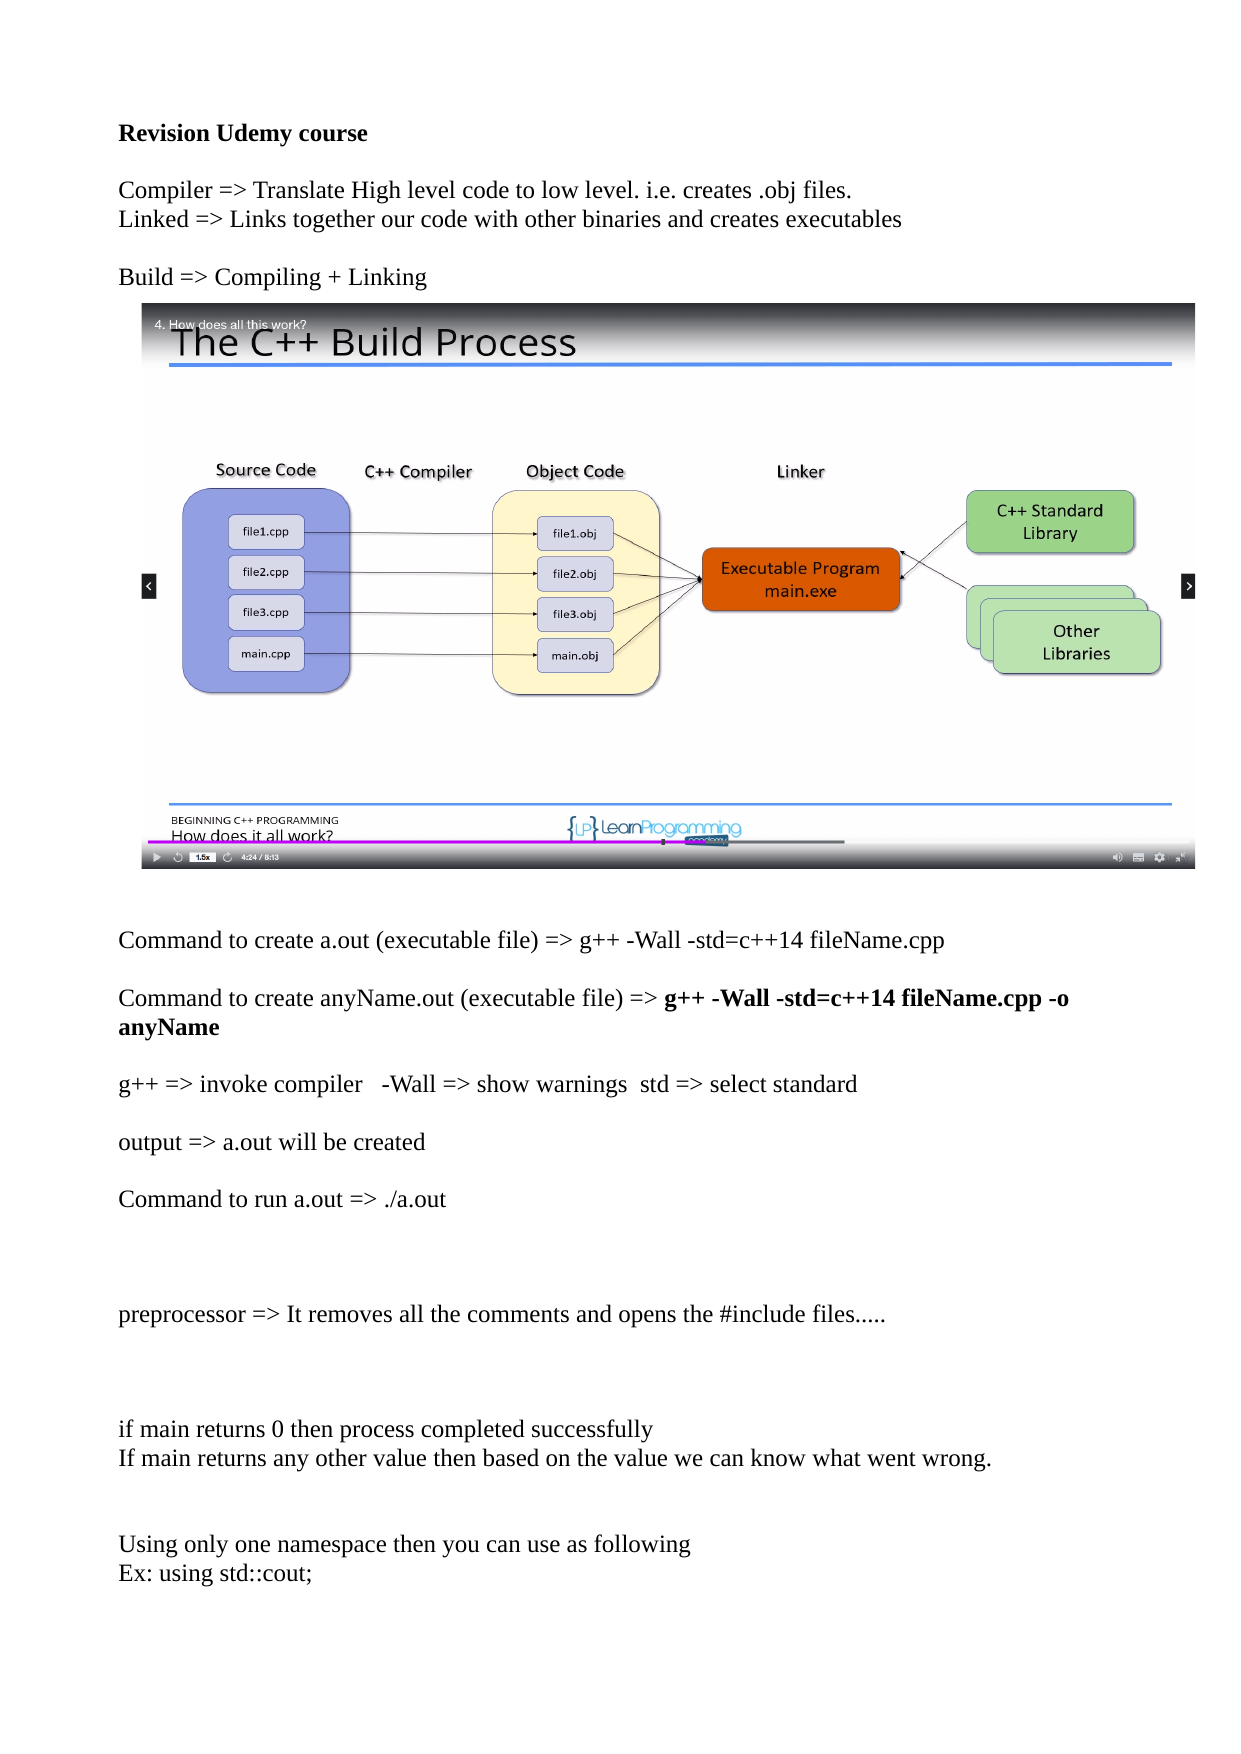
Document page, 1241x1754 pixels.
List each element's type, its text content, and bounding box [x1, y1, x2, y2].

text g++ => invoke compiler -Wall => show warnings std => select standard [118, 1069, 1122, 1098]
picture [141, 303, 1196, 869]
text Build => Compiling + Linking [118, 262, 1122, 291]
text Revision Udemy course [118, 118, 1122, 147]
text if main returns 0 then process completed successfully [118, 1414, 1122, 1443]
text Linked => Links together our code with other binaries and creates executables [118, 204, 1122, 233]
text output => a.out will be created [118, 1127, 1122, 1156]
text Command to create a.out (executable file) => g++ -Wall -std=c++14 fileName.cpp [118, 926, 1122, 954]
text Command to run a.out => ./a.out [118, 1184, 1122, 1213]
text Compiler => Translate High level code to low level. i.e. creates .obj files. [118, 176, 1122, 204]
text Command to create anyName.out (executable file) => g++ -Wall -std=c++14 fileName.cpp -o anyName [118, 983, 1122, 1041]
text preprocessor => It removes all the comments and opens the #include files..... [118, 1299, 1122, 1328]
text If main returns any other value then based on the value we can know what went wrong. [118, 1443, 1122, 1472]
text Using only one namespace then you can use as following [118, 1529, 1122, 1558]
text Ex: using std::cout; [118, 1558, 1122, 1587]
